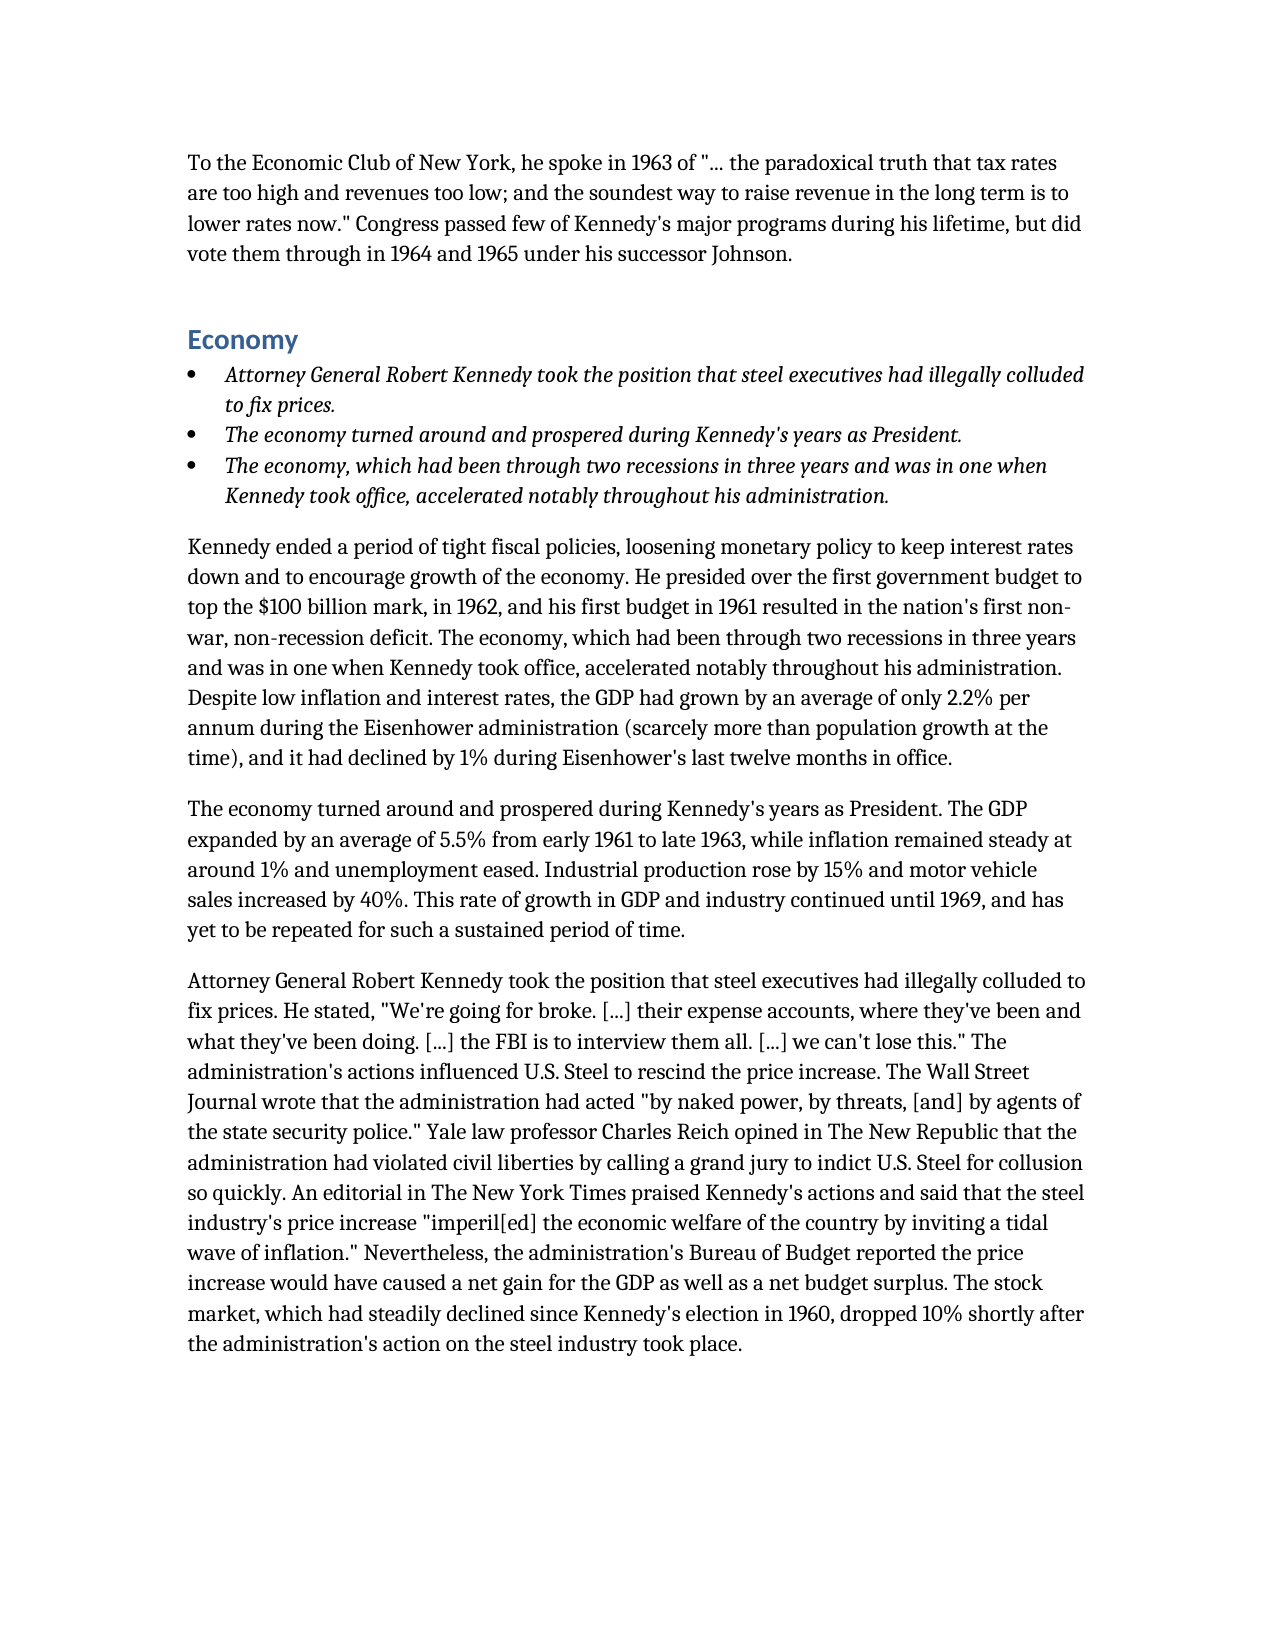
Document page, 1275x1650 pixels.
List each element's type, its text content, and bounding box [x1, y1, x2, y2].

text Attorney General Robert Kennedy took the position that steel executives had illegally colluded to fix prices. He stated, "We're going for broke. [...] their expense accounts, where they've been and what they've been doing. [...] the FBI is to interview them all. [...] we can't lose this." The administration's actions influenced U.S. Steel to rescind the price increase. The Wall Street Journal wrote that the administration had acted "by naked power, by threats, [and] by agents of the state security police." Yale law professor Charles Reich opined in The New Republic that the administration had violated civil liberties by calling a grand jury to indict U.S. Steel for collusion so quickly. An editorial in The New York Times praised Kennedy's actions and said that the steel industry's price increase "imperil[ed] the economic welfare of the country by inviting a tidal wave of inflation." Nevertheless, the administration's Bureau of Budget reported the price increase would have caused a net gain for the GDP as well as a net budget surplus. The stock market, which had steadily declined since Kennedy's election in 1960, dropped 10% shortly after the administration's action on the steel industry took place. [187, 968, 1087, 1357]
list The economy turned around and prospered during Kennedy's years as President. [187, 422, 1087, 448]
text To the Economic Club of New York, he spoke in 1963 of "... the paradoxical truth that tax rates are too high and revenues too low; and the soundest way to raise revenue in the long term is to lower rates now." Congress passed few of Kennedy's major programs during his lifetime, but did vote them through in 1964 and 1965 under his successor Johnson. [187, 150, 1087, 267]
list Attorney General Robert Kennedy took the position that steel executives had illegally colluded to fix prices. [187, 362, 1087, 418]
text Kennedy ended a period of tight fiscal policies, loosening monetary policy to keep interest rates down and to encourage growth of the economy. He presided over the first government budget to top the $100 billion mark, in 1962, and his first budget in 1961 resulted in the nation's first non-war, non-recession deficit. The economy, which had been through two recessions in three years and was in one when Kennedy took office, accelerated notably throughout his administration. Despite low inflation and interest rates, the GDP had grown by an average of only 2.2% per annum during the Eisenhower administration (scarcely more than population growth at the time), and it had declined by 1% during Eisenhower's last twelve months in office. [187, 534, 1087, 771]
subtitle Economy [187, 321, 1087, 356]
list The economy, which had been through two recessions in three years and was in one when Kennedy took office, accelerated notably throughout his administration. [187, 452, 1087, 509]
text The economy turned around and prospered during Kennedy's years as President. The GDP expanded by an average of 5.5% from early 1961 to late 1963, while inflation remained steady at around 1% and unemployment eased. Industrial production rose by 15% and motor vehicle sales increased by 40%. This rate of growth in GDP and industry continued until 1969, and has yet to be repeated for such a sustained period of time. [187, 796, 1087, 943]
